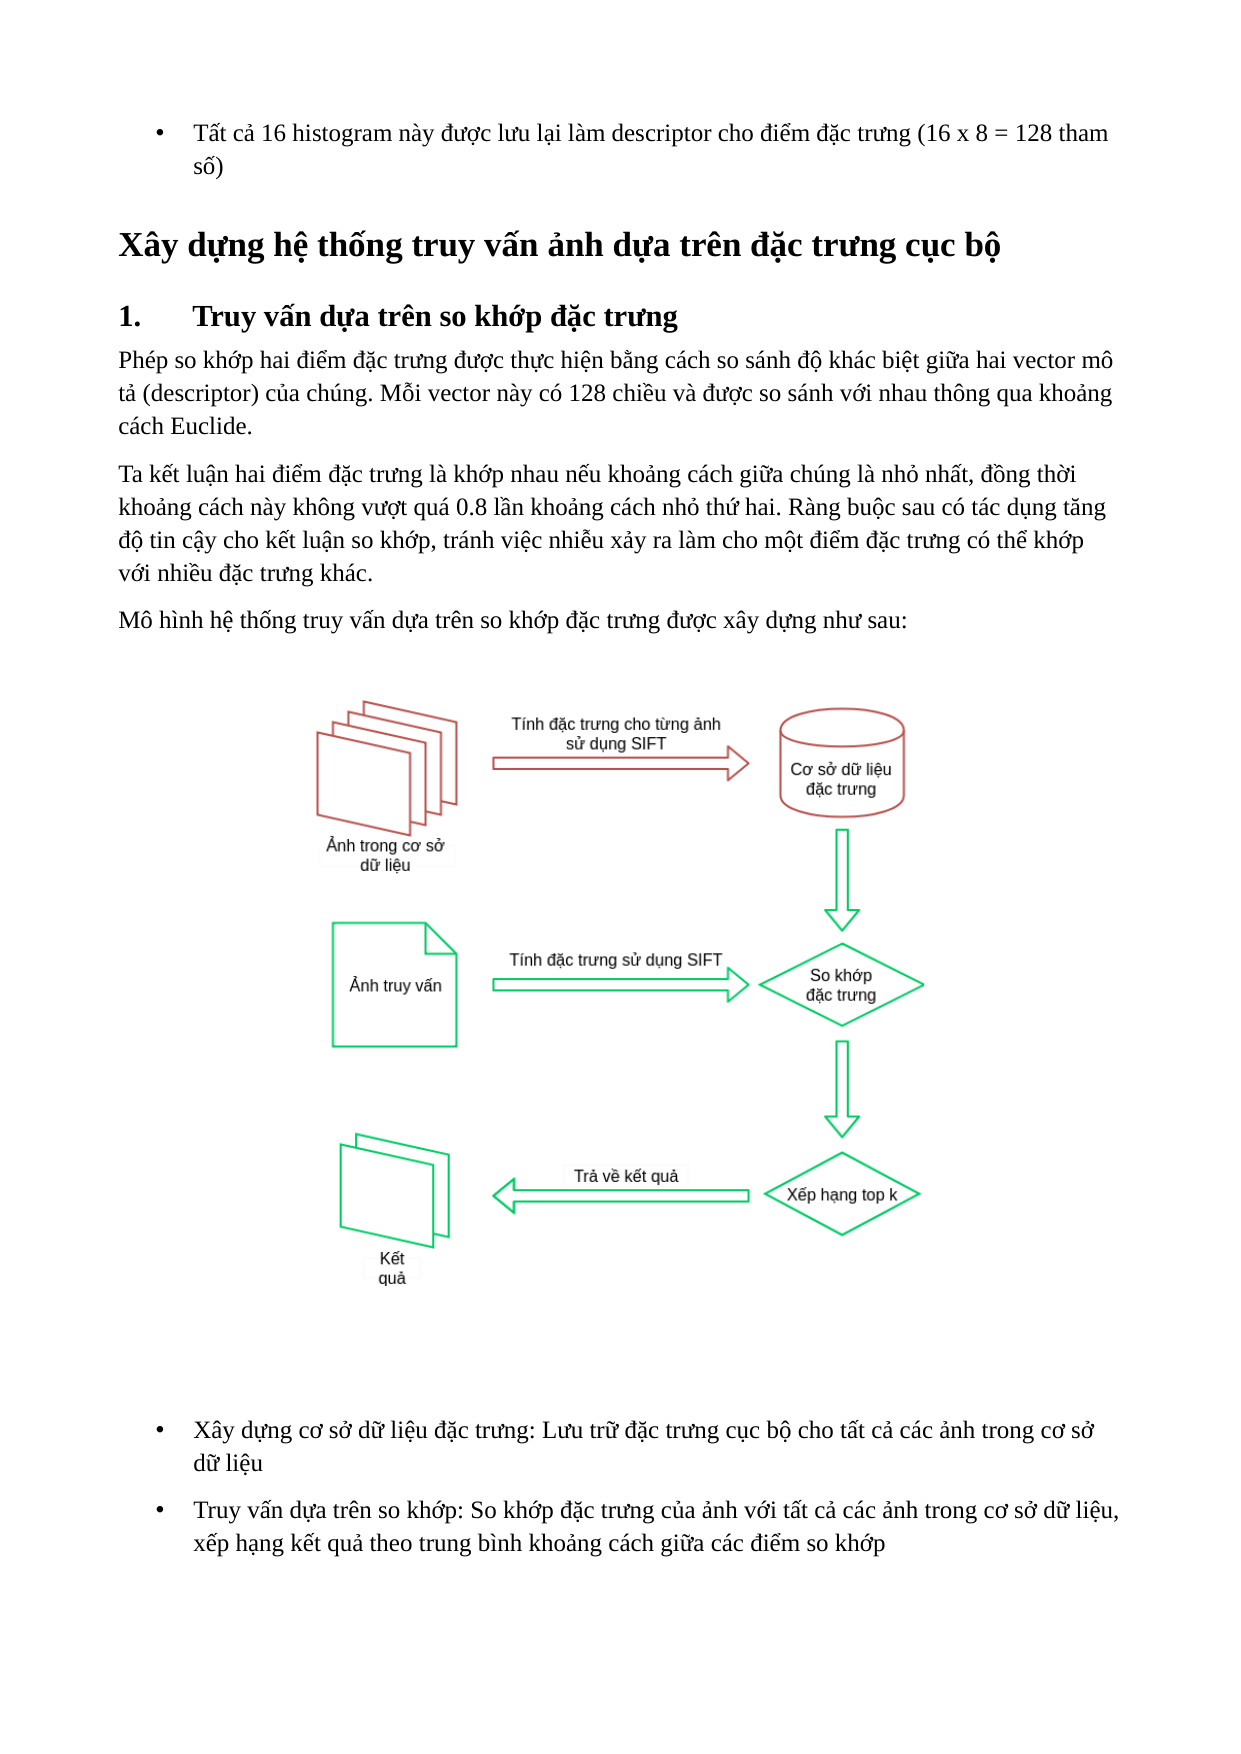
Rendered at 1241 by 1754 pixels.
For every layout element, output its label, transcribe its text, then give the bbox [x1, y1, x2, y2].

text Ta kết luận hai điểm đặc trưng là khớp nhau nếu khoảng cách giữa chúng là nhỏ nhất, đồng thời khoảng cách này không vượt quá 0.8 lần khoảng cách nhỏ thứ hai. Ràng buộc sau có tác dụng tăng độ tin cậy cho kết luận so khớp, tránh việc nhiễu xảy ra làm cho một điểm đặc trưng có thể khớp với nhiều đặc trưng khác. [118, 459, 1122, 587]
list Tất cả 16 histogram này được lưu lại làm descriptor cho điểm đặc trưng (16 x 8 = 128 tham số) [156, 118, 1122, 180]
text Mô hình hệ thống truy vấn dựa trên so khớp đặc trưng được xây dựng như sau: [118, 605, 1122, 634]
subtitle Xây dựng hệ thống truy vấn ảnh dựa trên đặc trưng cục bộ [118, 224, 1122, 264]
text Phép so khớp hai điểm đặc trưng được thực hiện bằng cách so sánh độ khác biệt giữa hai vector mô tả (descriptor) của chúng. Mỗi vector này có 128 chiều và được so sánh với nhau thông qua khoảng cách Euclide. [118, 345, 1122, 440]
picture [316, 700, 925, 1286]
subtitle Truy vấn dựa trên so khớp đặc trưng [118, 297, 1122, 333]
list Xây dựng cơ sở dữ liệu đặc trưng: Lưu trữ đặc trưng cục bộ cho tất cả các ảnh trong cơ sở dữ liệu [156, 1415, 1122, 1476]
list Truy vấn dựa trên so khớp: So khớp đặc trưng của ảnh với tất cả các ảnh trong cơ sở dữ liệu, xếp hạng kết quả theo trung bình khoảng cách giữa các điểm so khớp [156, 1495, 1122, 1557]
